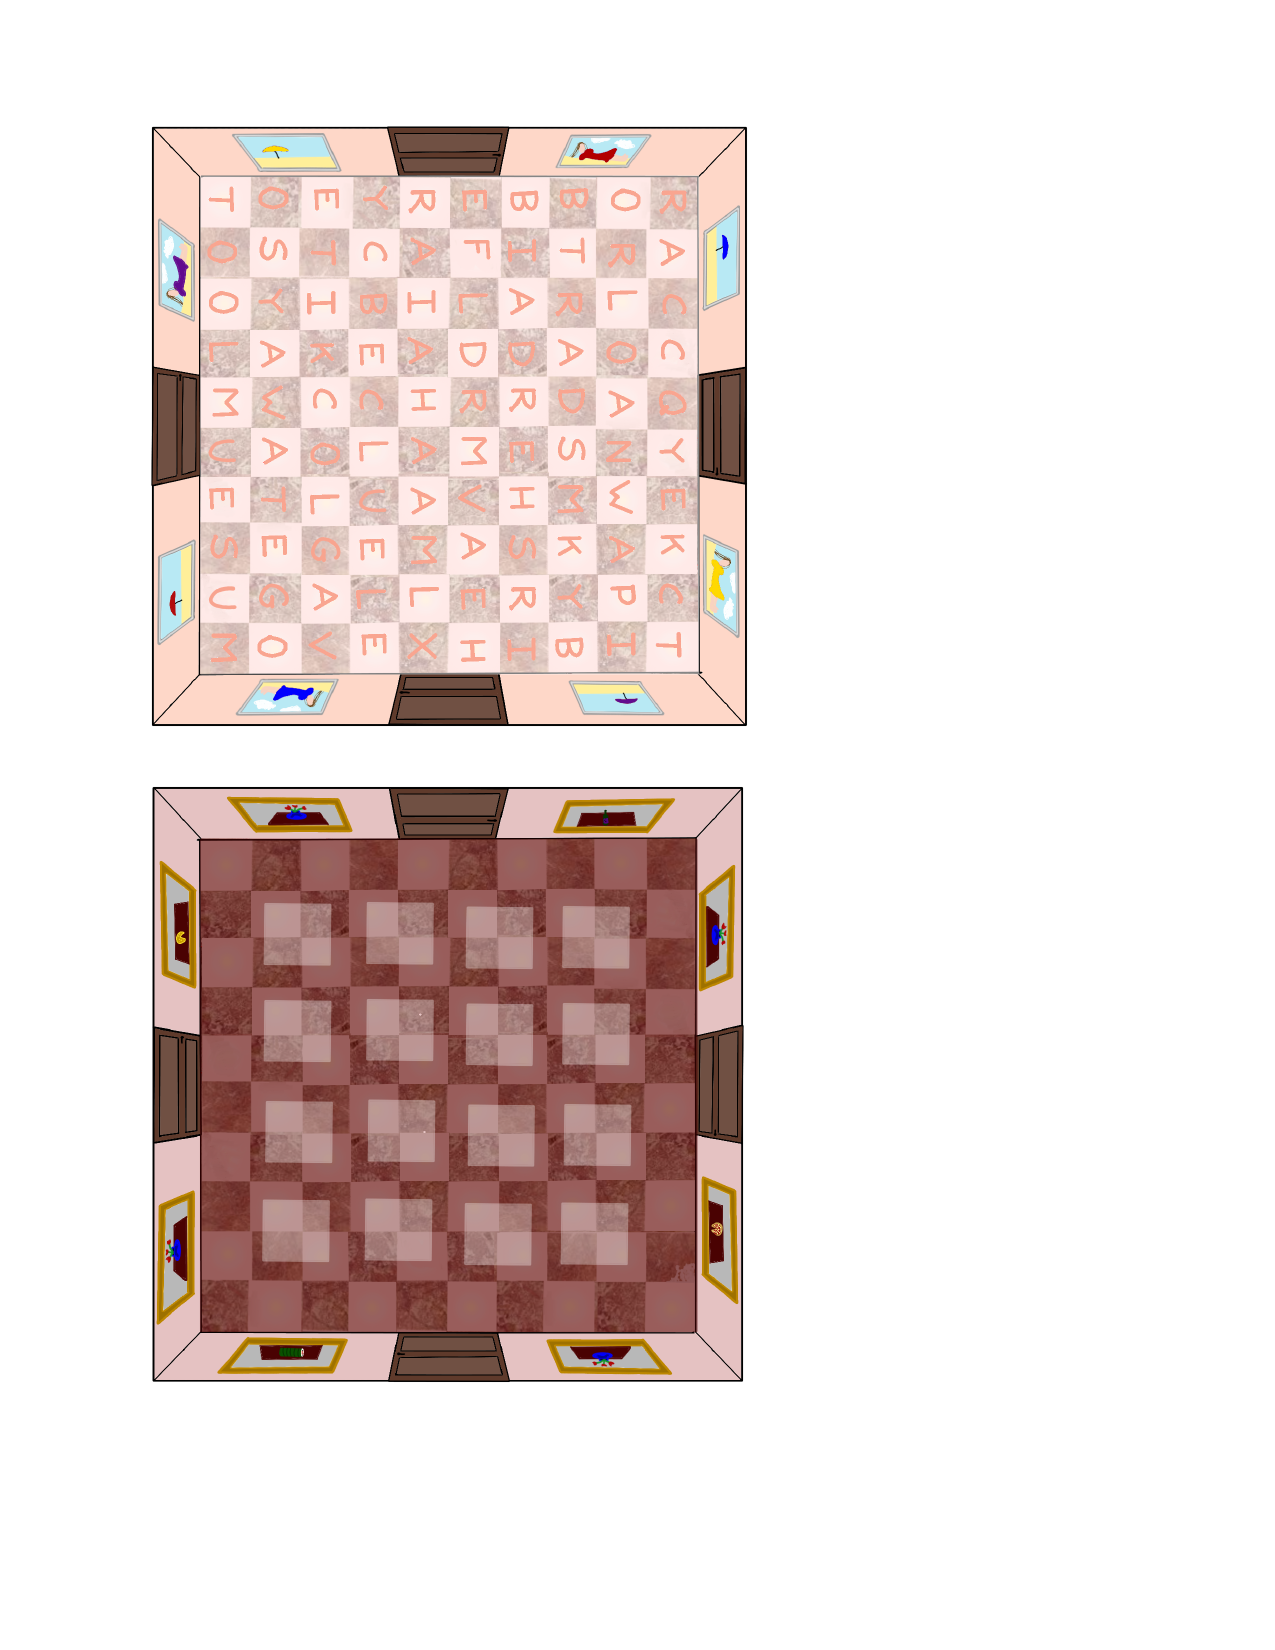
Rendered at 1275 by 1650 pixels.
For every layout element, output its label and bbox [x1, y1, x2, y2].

picture [148, 781, 749, 1385]
picture [148, 122, 749, 729]
